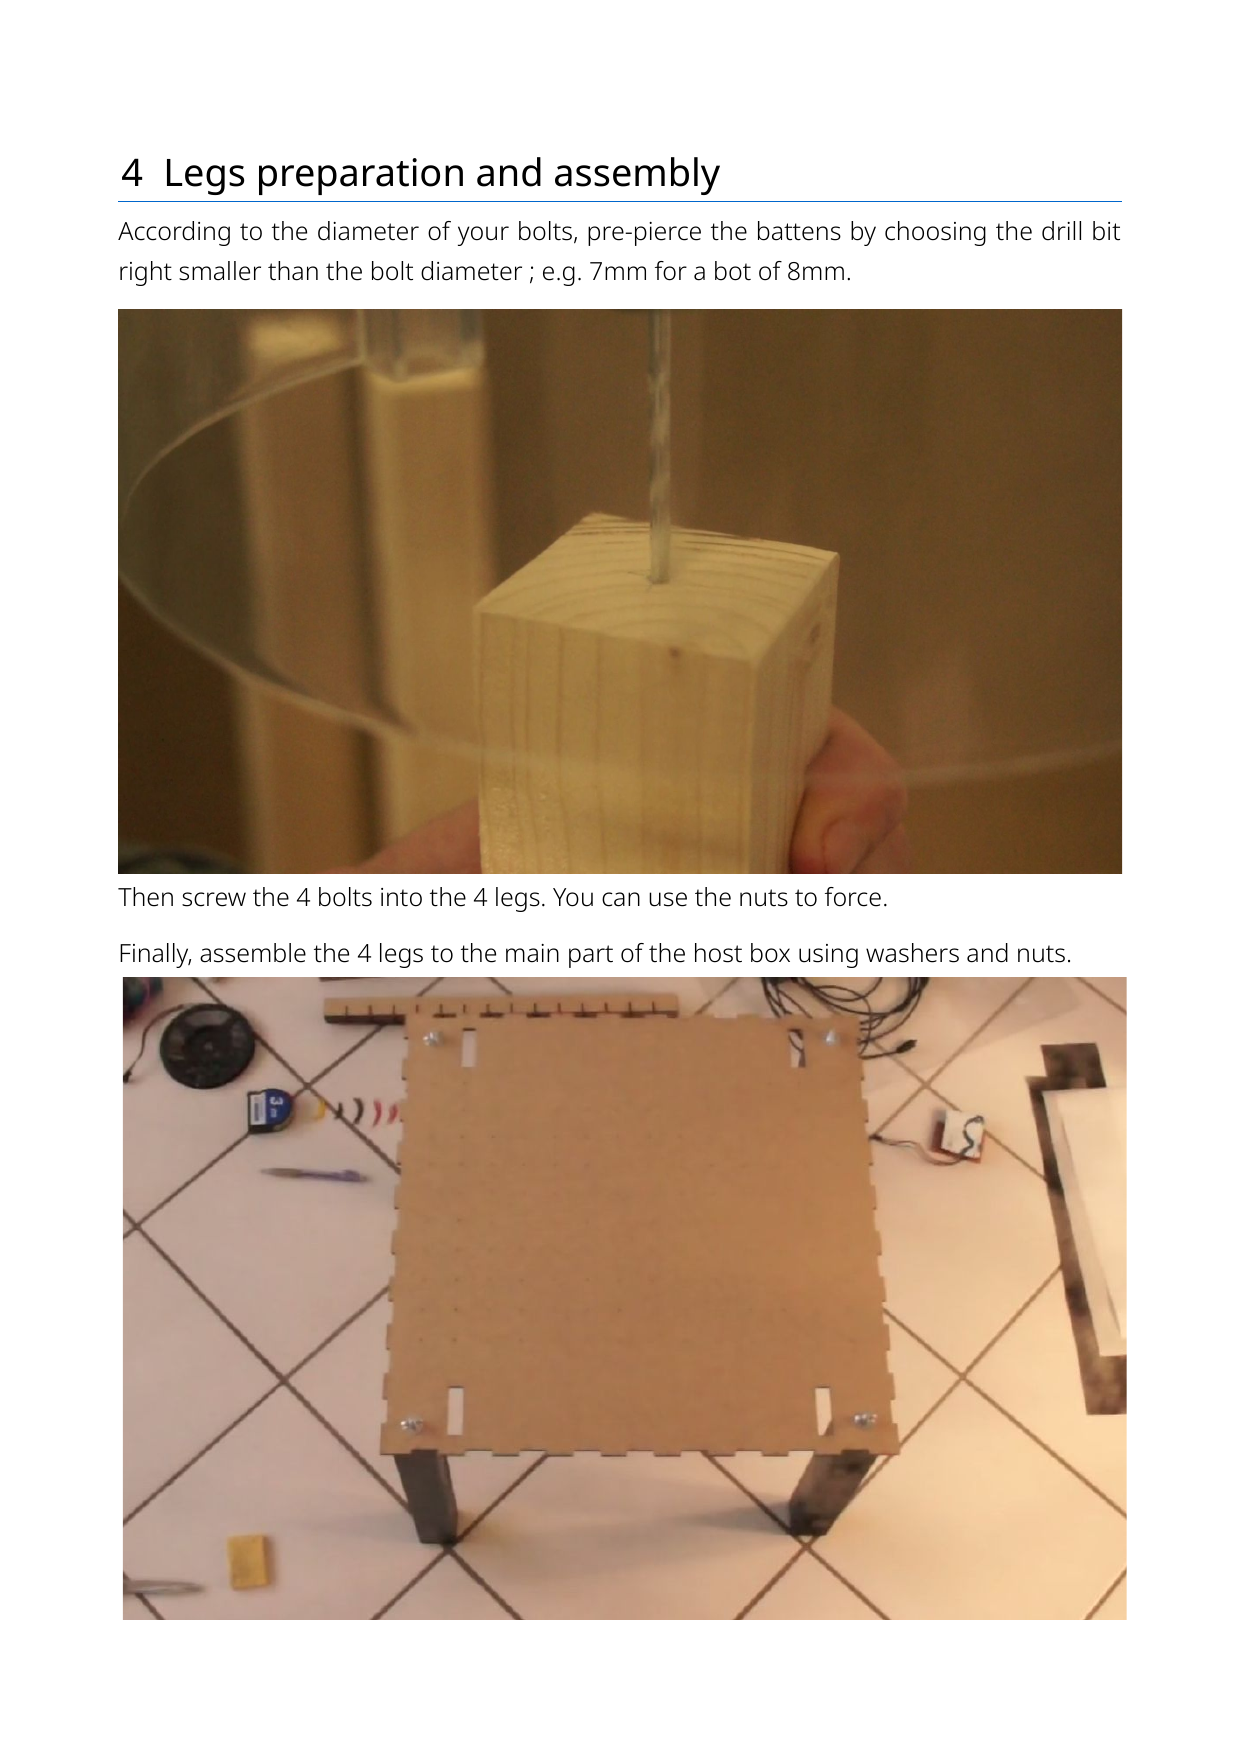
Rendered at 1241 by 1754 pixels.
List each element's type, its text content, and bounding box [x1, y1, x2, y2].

picture [118, 309, 1123, 874]
text Finally, assemble the 4 legs to the main part of the host box using washers and nuts. [118, 936, 1122, 969]
subtitle Legs preparation and assembly [118, 143, 1122, 201]
text According to the diameter of your bolts, pre-pierce the battens by choosing the drill bit right smaller than the bolt diameter ; e.g. 7mm for a bot of 8mm. [118, 213, 1122, 288]
text Then screw the 4 bolts into the 4 legs. You can use the nuts to force. [118, 874, 1122, 914]
picture [122, 977, 1127, 1620]
